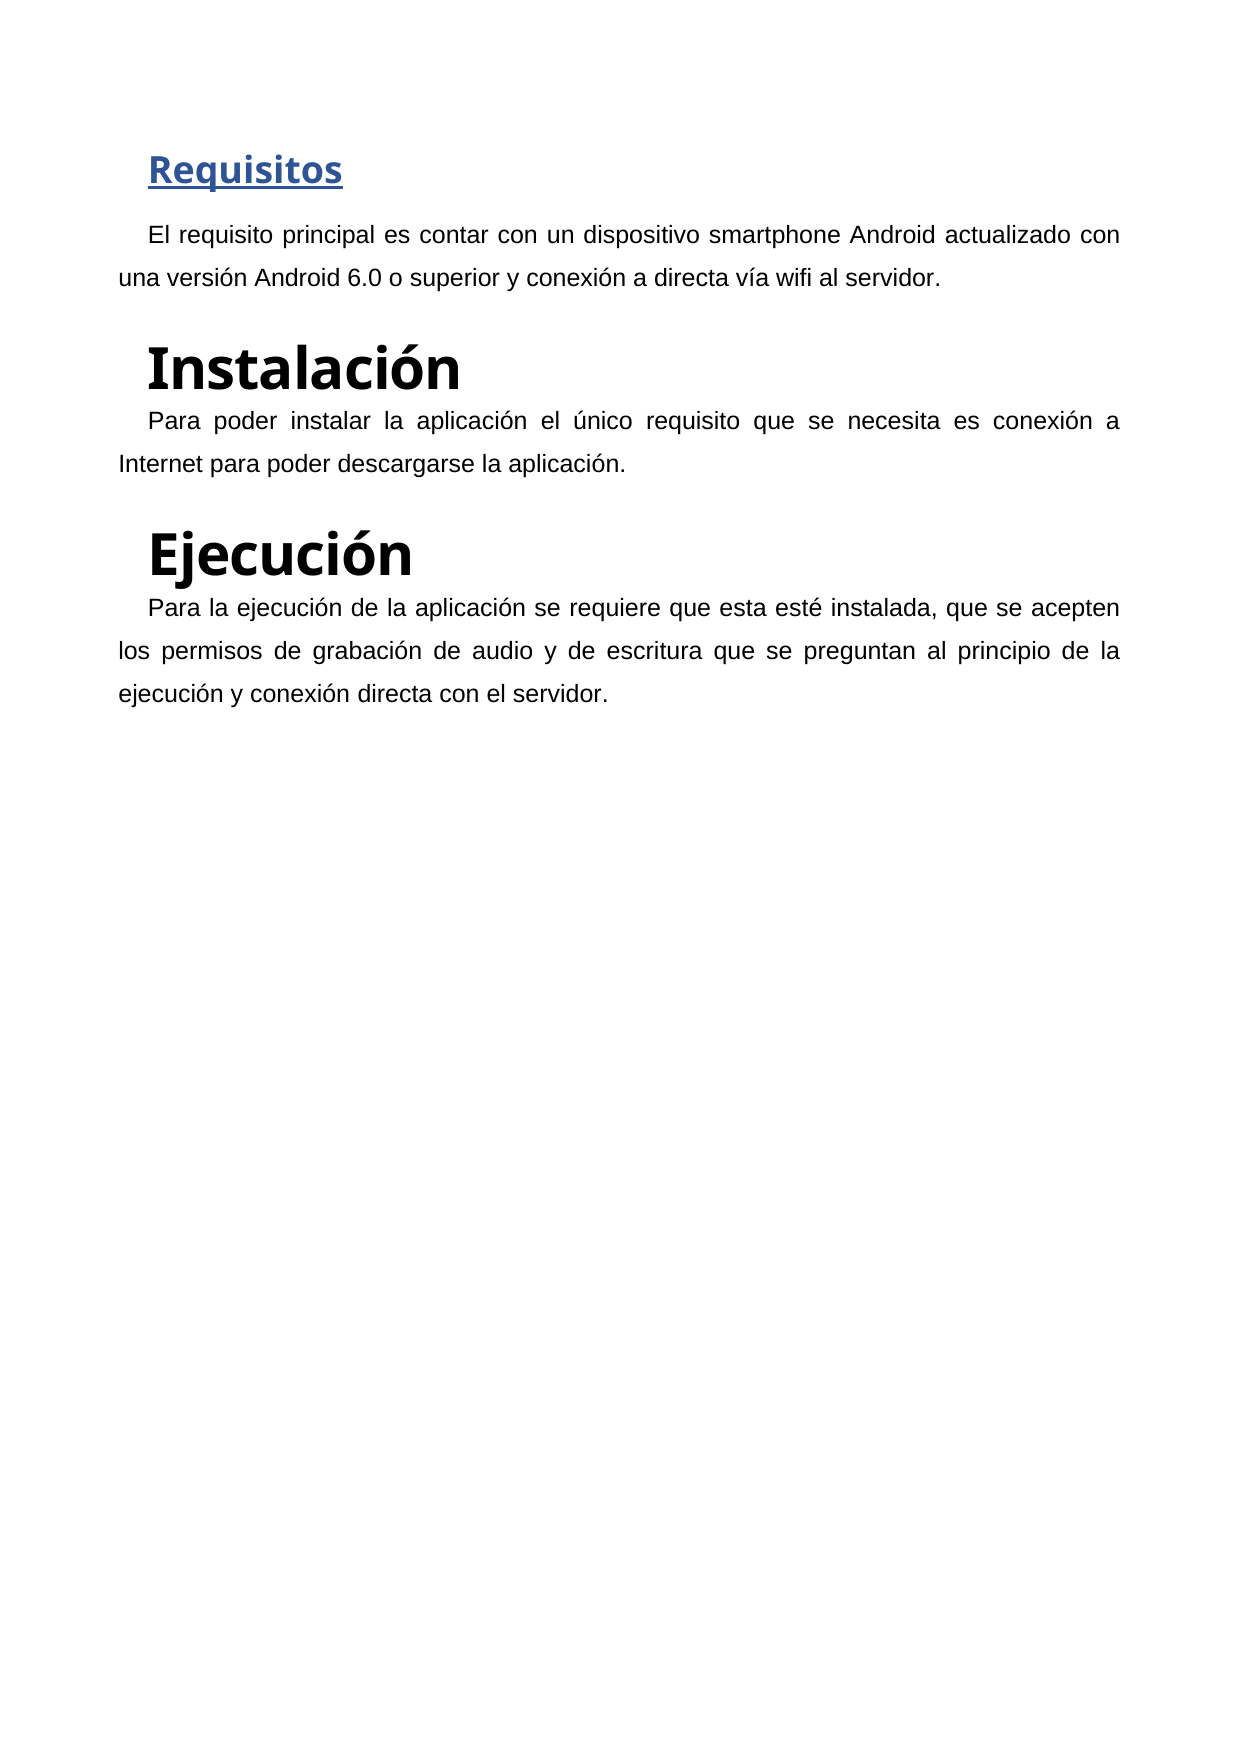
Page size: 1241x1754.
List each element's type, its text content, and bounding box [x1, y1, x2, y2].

subtitle Requisitos [118, 143, 1122, 194]
text Para la ejecución de la aplicación se requiere que esta esté instalada, que se acepten los permisos de grabación de audio y de escritura que se preguntan al principio de la ejecución y conexión directa con el servidor. [118, 593, 1122, 708]
subtitle Ejecución [118, 513, 1122, 593]
text El requisito principal es contar con un dispositivo smartphone Android actualizado con una versión Android 6.0 o superior y conexión a directa vía wifi al servidor. [118, 220, 1122, 292]
subtitle Instalación [118, 327, 1122, 406]
text Para poder instalar la aplicación el único requisito que se necesita es conexión a Internet para poder descargarse la aplicación. [118, 406, 1122, 478]
